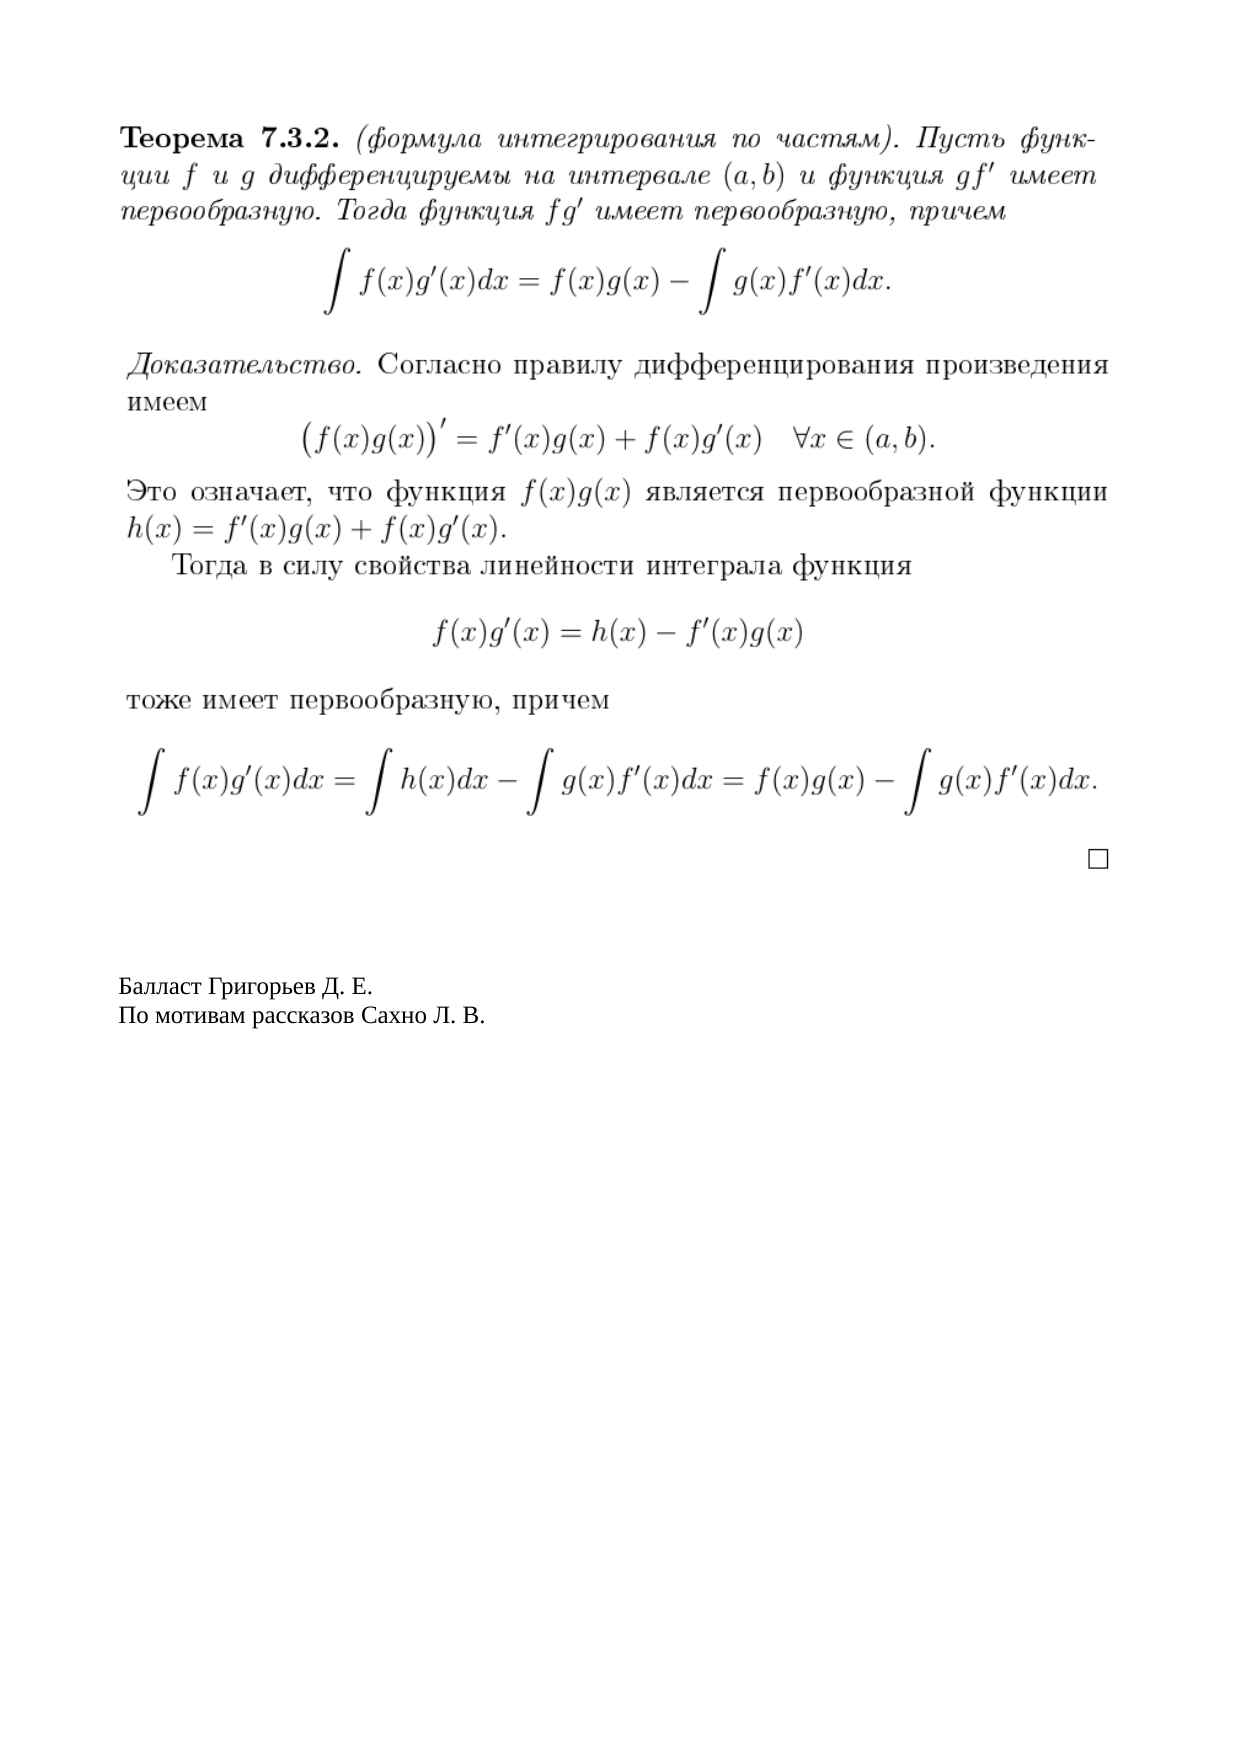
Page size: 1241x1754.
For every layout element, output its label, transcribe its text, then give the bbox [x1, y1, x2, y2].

text По мотивам рассказов Сахно Л. В. [118, 1000, 1122, 1029]
text Балласт Григорьев Д. Е. [118, 971, 1122, 1000]
picture [118, 349, 1123, 891]
picture [118, 118, 1123, 331]
